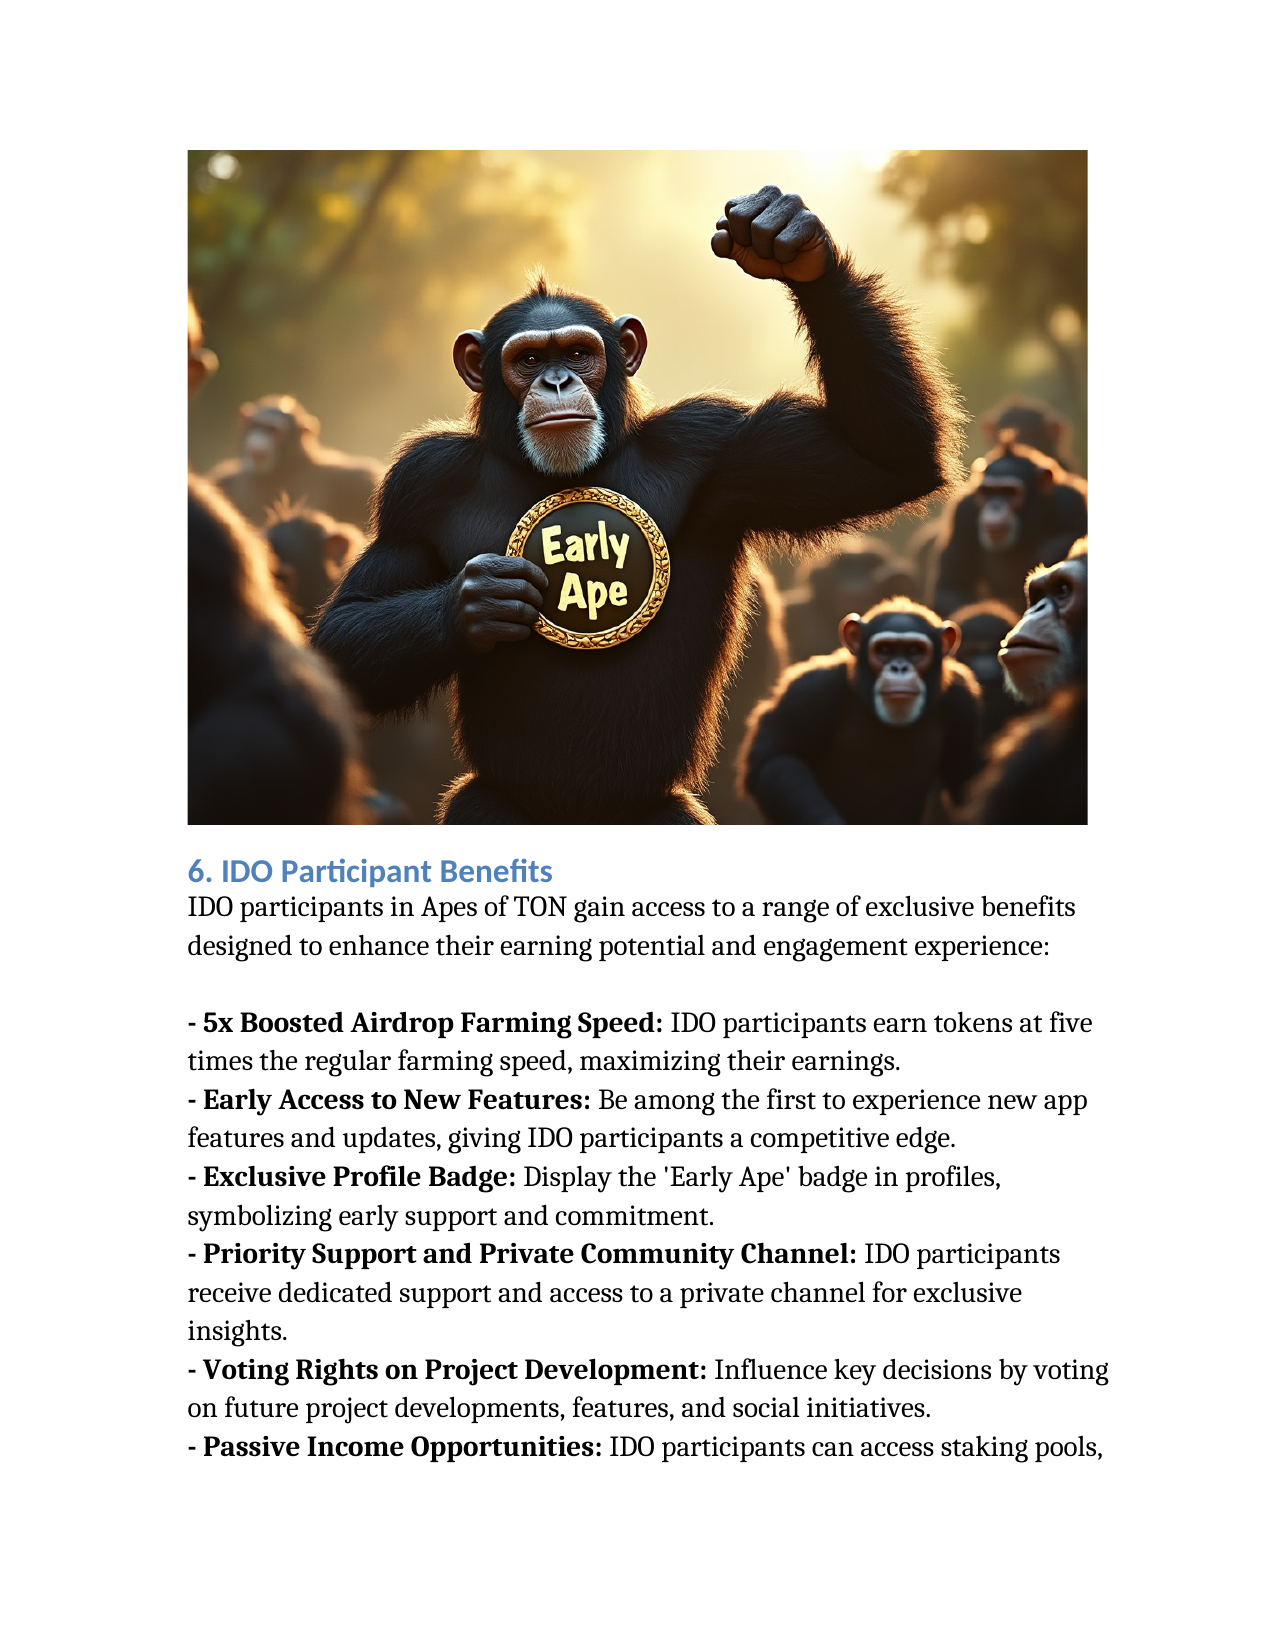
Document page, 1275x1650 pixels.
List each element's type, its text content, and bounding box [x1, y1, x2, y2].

text IDO participants in Apes of TON gain access to a range of exclusive benefits designed to enhance their earning potential and engagement experience: - 5x Boosted Airdrop Farming Speed: IDO participants earn tokens at five times the regular farming speed, maximizing their earnings. - Early Access to New Features: Be among the first to experience new app features and updates, giving IDO participants a competitive edge. - Exclusive Profile Badge: Display the 'Early Ape' badge in profiles, symbolizing early support and commitment. - Priority Support and Private Community Channel: IDO participants receive dedicated support and access to a private channel for exclusive insights. - Voting Rights on Project Development: Influence key decisions by voting on future project developments, features, and social initiatives. - Passive Income Opportunities: IDO participants can access staking pools, [187, 890, 1125, 1463]
subtitle 6. IDO Participant Benefits [187, 850, 1125, 890]
picture [187, 150, 1088, 825]
